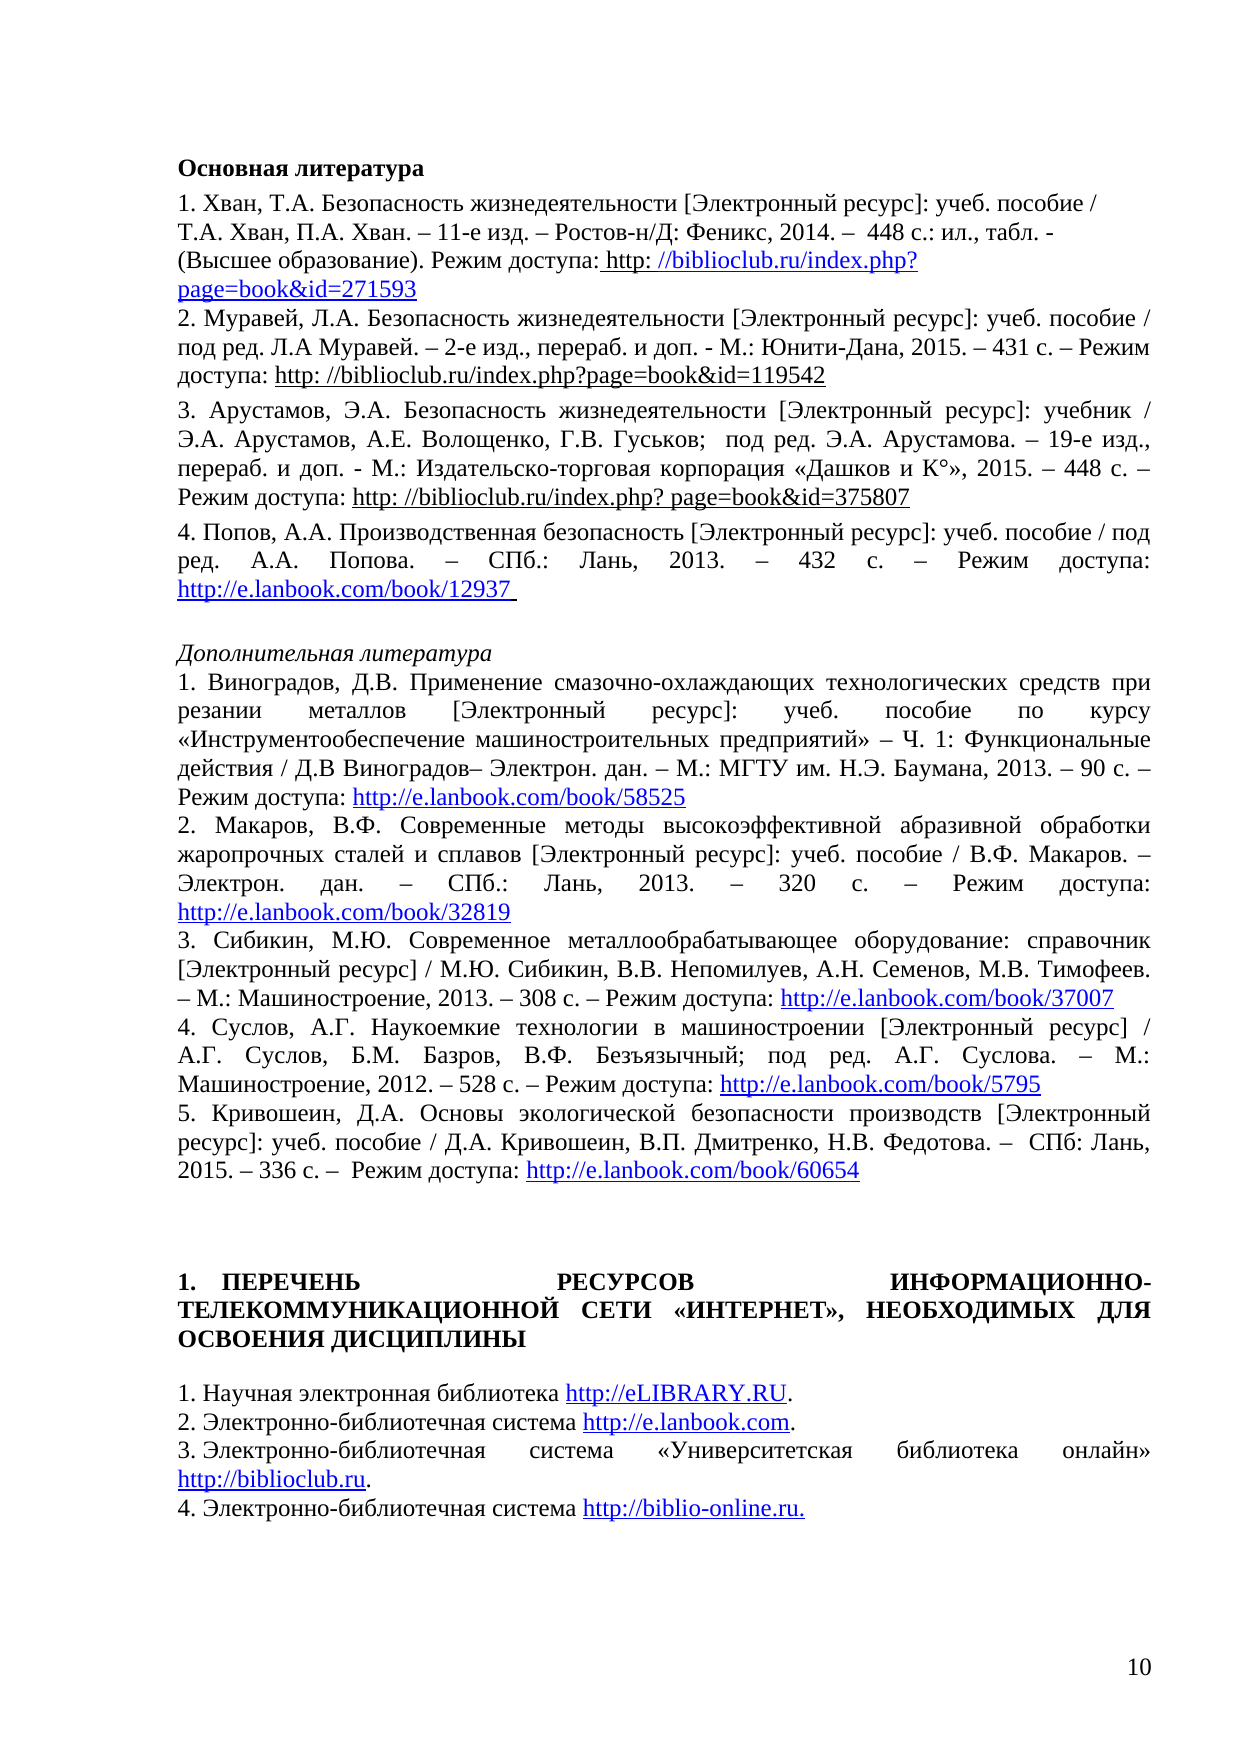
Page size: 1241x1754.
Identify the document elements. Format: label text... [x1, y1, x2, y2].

subtitle Основная литература [177, 153, 1152, 182]
text 4. Попов, А.А. Производственная безопасность [Электронный ресурс]: учеб. пособие / под ред. А.А. Попова. – СПб.: Лань, 2013. – 432 с. – Режим доступа: http://e.lanbook.com/book/12937 [177, 517, 1152, 603]
text 1. Виноградов, Д.В. Применение смазочно-охлаждающих технологических средств при резании металлов [Электронный ресурс]: учеб. пособие по курсу «Инструментообеспечение машиностроительных предприятий» – Ч. 1: Функциональные действия / Д.В Виноградов– Электрон. дан. – М.: МГТУ им. Н.Э. Баумана, 2013. – 90 с. – Режим доступа: http://e.lanbook.com/book/58525 [177, 667, 1152, 811]
text 2. Муравей, Л.А. Безопасность жизнедеятельности [Электронный ресурс]: учеб. пособие / под ред. Л.А Муравей. – 2-е изд., перераб. и доп. - М.: Юнити-Дана, 2015. – 431 с. – Режим доступа: http: //biblioclub.ru/index.php?page=book&id=119542 [177, 303, 1152, 389]
text Дополнительная литература [177, 638, 1152, 667]
text 3. Электронно-библиотечная система «Университетская библиотека онлайн» http://biblioclub.ru. [177, 1436, 1152, 1493]
text 1. Хван, Т.А. Безопасность жизнедеятельности [Электронный ресурс]: учеб. пособие / Т.А. Хван, П.А. Хван. – 11-е изд. – Ростов-н/Д: Феникс, 2014. – 448 с.: ил., табл. - (Высшее образование). Режим доступа: http: //biblioclub.ru/index.php?page=book&id=271593 [177, 188, 1152, 303]
subtitle Перечень ресурсов информационно-телекоммуникационной сети «Интернет», необходимых для освоения дисциплины [177, 1267, 1152, 1353]
text 4. Электронно-библиотечная система http://biblio-online.ru. [177, 1493, 1152, 1522]
text 5. Кривошеин, Д.А. Основы экологической безопасности производств [Электронный ресурс]: учеб. пособие / Д.А. Кривошеин, В.П. Дмитренко, Н.В. Федотова. – СПб: Лань, 2015. – 336 с. – Режим доступа: http://e.lanbook.com/book/60654 [177, 1098, 1152, 1184]
text 3. Сибикин, М.Ю. Современное металлообрабатывающее оборудование: справочник [Электронный ресурс] / М.Ю. Сибикин, В.В. Непомилуев, А.Н. Семенов, М.В. Тимофеев. – М.: Машиностроение, 2013. – 308 с. – Режим доступа: http://e.lanbook.com/book/37007 [177, 926, 1152, 1012]
text 4. Суслов, А.Г. Наукоемкие технологии в машиностроении [Электронный ресурс] / А.Г. Суслов, Б.М. Базров, В.Ф. Безъязычный; под ред. А.Г. Суслова. – М.: Машиностроение, 2012. – 528 с. – Режим доступа: http://e.lanbook.com/book/5795 [177, 1012, 1152, 1098]
text 2. Электронно-библиотечная система http://e.lanbook.com. [177, 1407, 1152, 1436]
text 3. Арустамов, Э.А. Безопасность жизнедеятельности [Электронный ресурс]: учебник / Э.А. Арустамов, А.Е. Волощенко, Г.В. Гуськов; под ред. Э.А. Арустамова. – 19-е изд., перераб. и доп. - М.: Издательско-торговая корпорация «Дашков и К°», 2015. – 448 с. – Режим доступа: http: //biblioclub.ru/index.php? page=book&id=375807 [177, 396, 1152, 511]
text 1. Научная электронная библиотека http://eLIBRARY.RU. [177, 1378, 1152, 1407]
text 2. Макаров, В.Ф. Современные методы высокоэффективной абразивной обработки жаропрочных сталей и сплавов [Электронный ресурс]: учеб. пособие / В.Ф. Макаров. – Электрон. дан. – СПб.: Лань, 2013. – 320 с. – Режим доступа: http://e.lanbook.com/book/32819 [177, 811, 1152, 926]
